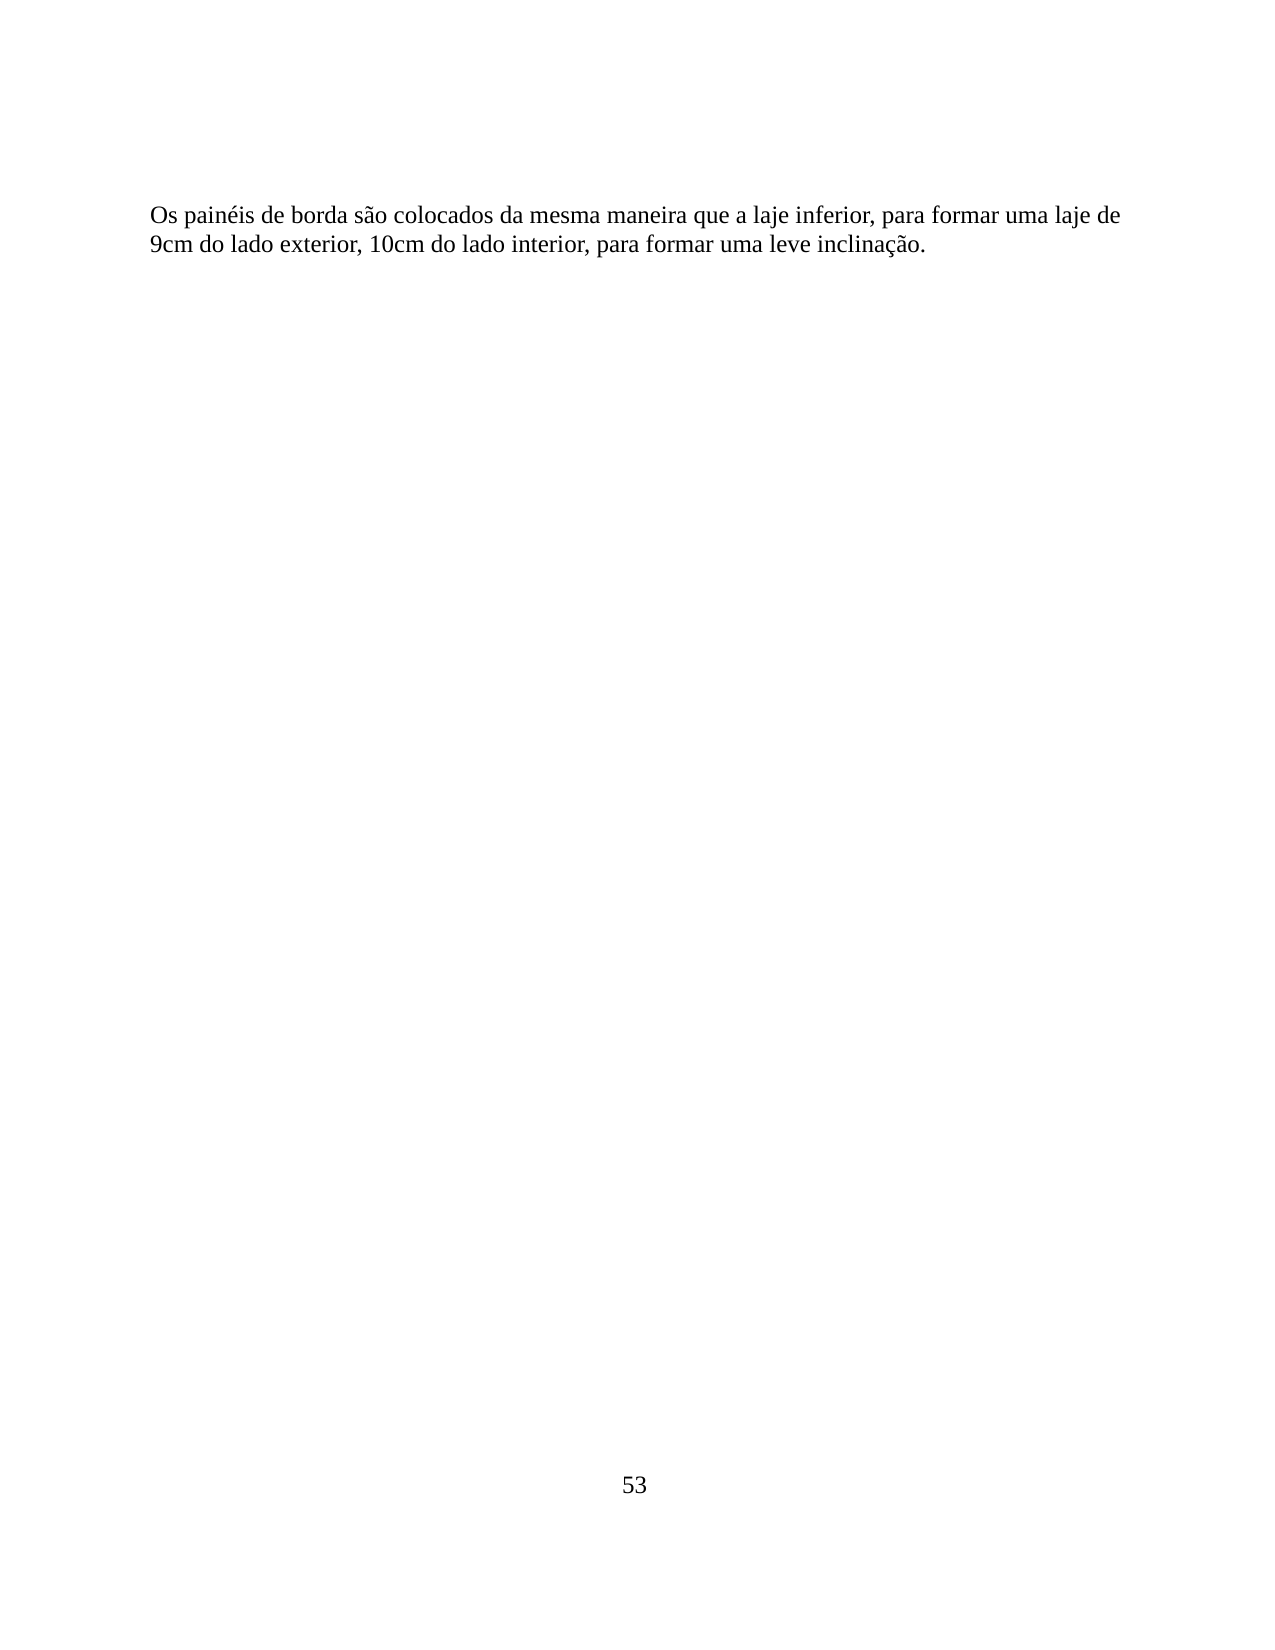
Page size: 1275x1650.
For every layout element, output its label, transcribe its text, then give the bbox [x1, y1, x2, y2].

text Os painéis de borda são colocados da mesma maneira que a laje inferior, para formar uma laje de 9cm do lado exterior, 10cm do lado interior, para formar uma leve inclinação. [150, 200, 1125, 258]
